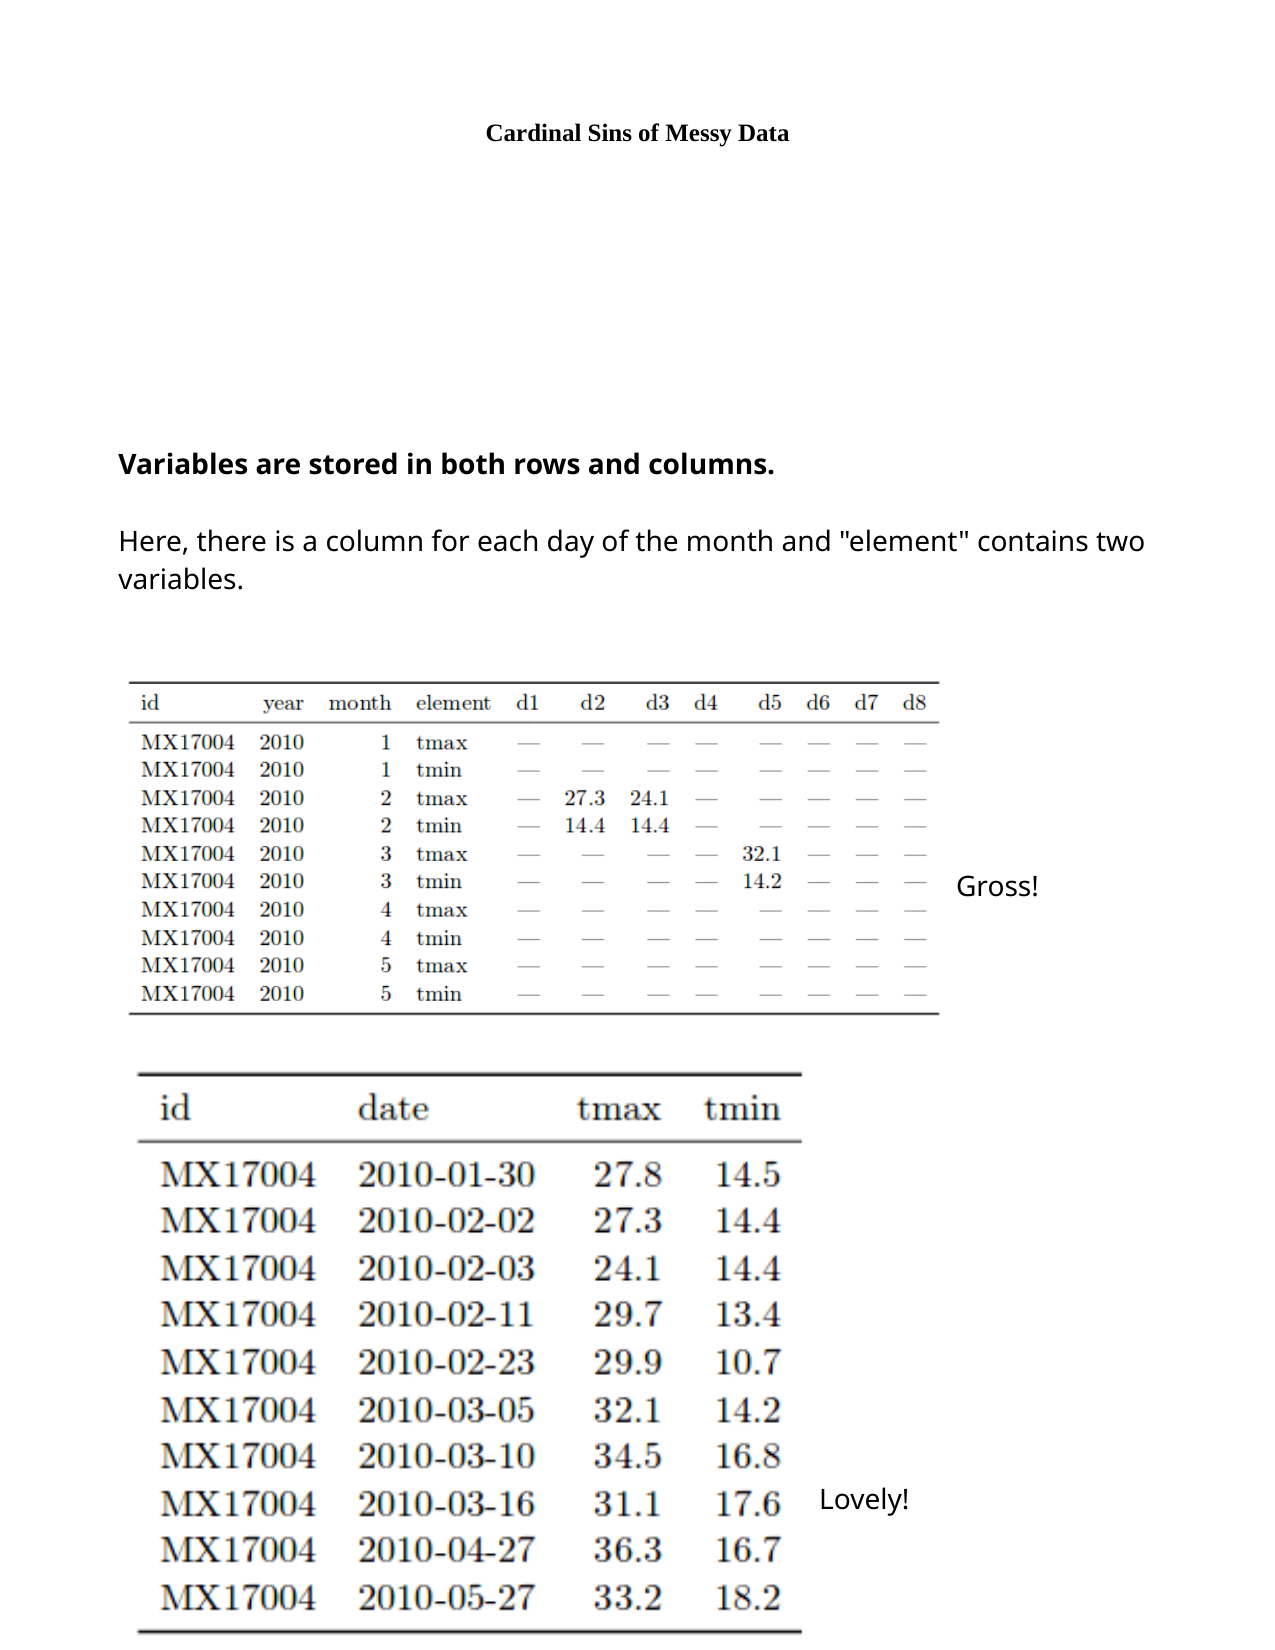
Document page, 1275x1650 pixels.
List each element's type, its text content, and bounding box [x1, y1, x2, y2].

text [118, 1480, 127, 1518]
picture [127, 1058, 819, 1650]
text Gross! [956, 866, 1157, 905]
text Variables are stored in both rows and columns. [118, 445, 1157, 483]
picture [120, 675, 956, 1022]
text Here, there is a column for each day of the month and "element" contains two variables. [118, 521, 1157, 598]
text Lovely! [819, 1480, 1157, 1518]
